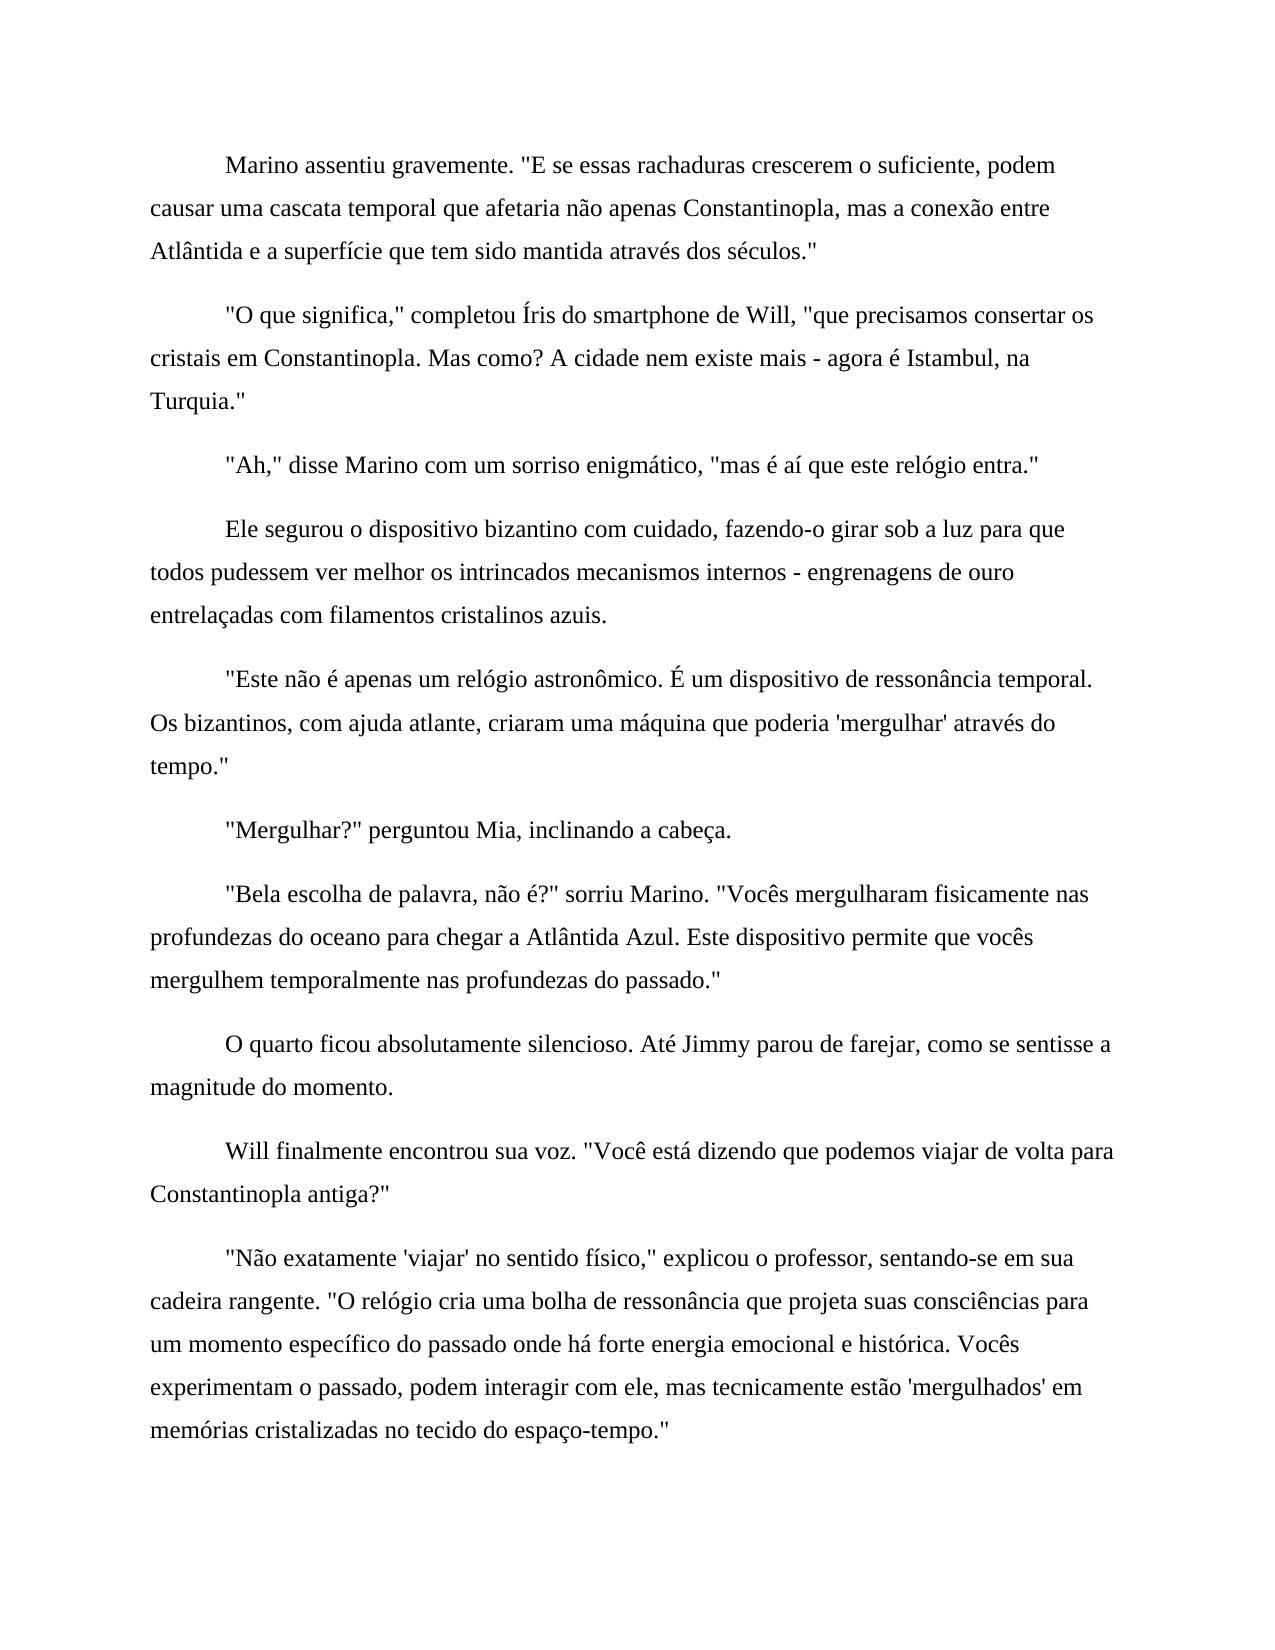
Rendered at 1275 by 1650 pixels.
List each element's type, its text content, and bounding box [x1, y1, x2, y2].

text "Ah," disse Marino com um sorriso enigmático, "mas é aí que este relógio entra." [150, 450, 1125, 479]
text "Não exatamente 'viajar' no sentido físico," explicou o professor, sentando-se em sua cadeira rangente. "O relógio cria uma bolha de ressonância que projeta suas consciências para um momento específico do passado onde há forte energia emocional e histórica. Vocês experimentam o passado, podem interagir com ele, mas tecnicamente estão 'mergulhados' em memórias cristalizadas no tecido do espaço-tempo." [150, 1243, 1125, 1444]
text Marino assentiu gravemente. "E se essas rachaduras crescerem o suficiente, podem causar uma cascata temporal que afetaria não apenas Constantinopla, mas a conexão entre Atlântida e a superfície que tem sido mantida através dos séculos." [150, 150, 1125, 265]
text "Este não é apenas um relógio astronômico. É um dispositivo de ressonância temporal. Os bizantinos, com ajuda atlante, criaram uma máquina que poderia 'mergulhar' através do tempo." [150, 664, 1125, 779]
text "Mergulhar?" perguntou Mia, inclinando a cabeça. [150, 815, 1125, 843]
text "Bela escolha de palavra, não é?" sorriu Marino. "Vocês mergulharam fisicamente nas profundezas do oceano para chegar a Atlântida Azul. Este dispositivo permite que vocês mergulhem temporalmente nas profundezas do passado." [150, 879, 1125, 994]
text Ele segurou o dispositivo bizantino com cuidado, fazendo-o girar sob a luz para que todos pudessem ver melhor os intrincados mecanismos internos - engrenagens de ouro entrelaçadas com filamentos cristalinos azuis. [150, 514, 1125, 629]
text O quarto ficou absolutamente silencioso. Até Jimmy parou de farejar, como se sentisse a magnitude do momento. [150, 1029, 1125, 1101]
text "O que significa," completou Íris do smartphone de Will, "que precisamos consertar os cristais em Constantinopla. Mas como? A cidade nem existe mais - agora é Istambul, na Turquia." [150, 300, 1125, 415]
text Will finalmente encontrou sua voz. "Você está dizendo que podemos viajar de volta para Constantinopla antiga?" [150, 1136, 1125, 1208]
